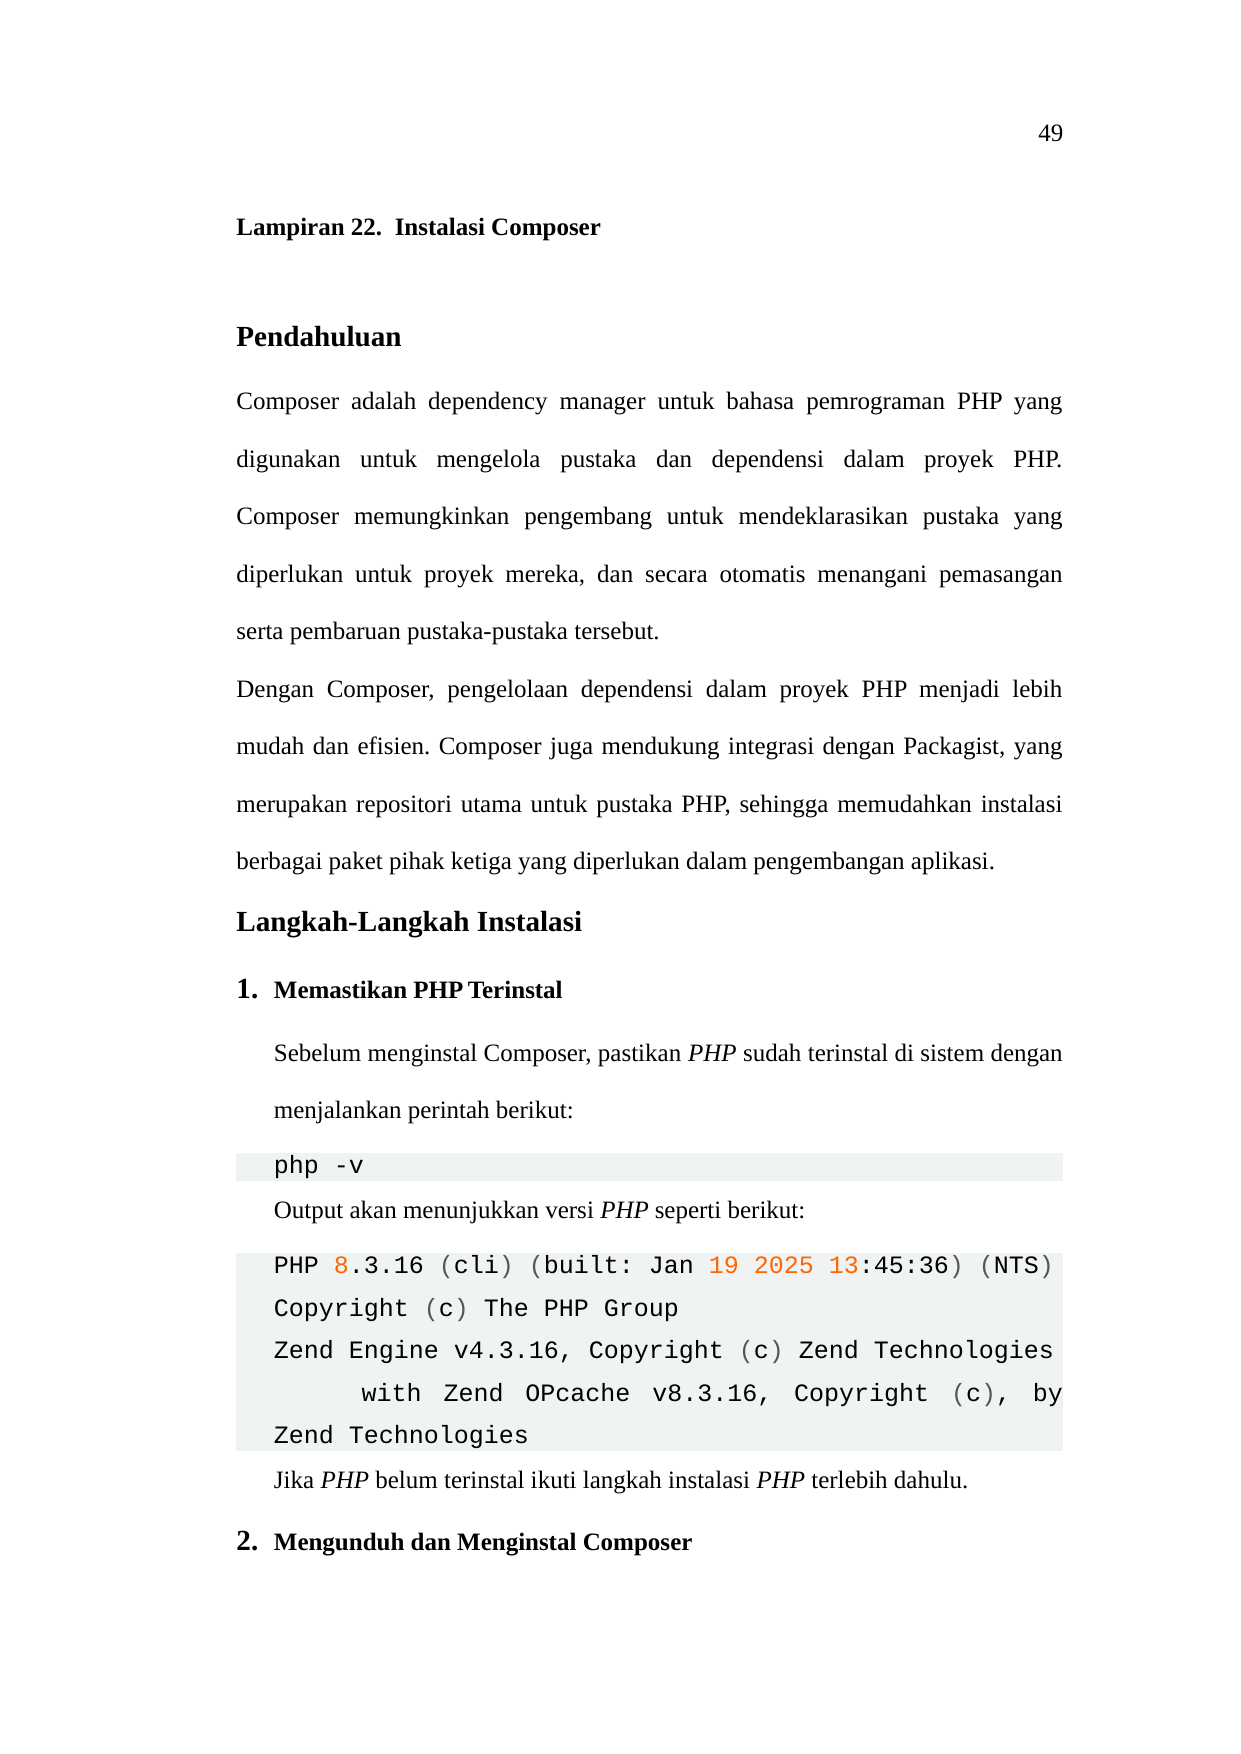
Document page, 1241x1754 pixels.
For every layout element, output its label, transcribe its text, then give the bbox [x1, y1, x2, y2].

list Jika PHP belum terinstal ikuti langkah instalasi PHP terlebih dahulu. [236, 1465, 1063, 1494]
text Composer adalah dependency manager untuk bahasa pemrograman PHP yang digunakan untuk mengelola pustaka dan dependensi dalam proyek PHP. Composer memungkinkan pengembang untuk mendeklarasikan pustaka yang diperlukan untuk proyek mereka, dan secara otomatis menangani pemasangan serta pembaruan pustaka-pustaka tersebut. [236, 386, 1063, 645]
list php -v [236, 1153, 1063, 1181]
text Pendahuluan [236, 319, 1063, 353]
list Memastikan PHP Terinstal [236, 971, 1063, 1004]
list Mengunduh dan Menginstal Composer [236, 1523, 1063, 1556]
list PHP 8.3.16 (cli) (built: Jan 19 2025 13:45:36) (NTS) [236, 1253, 1063, 1281]
list with Zend OPcache v8.3.16, Copyright (c), by Zend Technologies [236, 1380, 1063, 1451]
text Langkah-Langkah Instalasi [236, 904, 1063, 937]
subtitle Instalasi Composer [236, 212, 1063, 241]
text Dengan Composer, pengelolaan dependensi dalam proyek PHP menjadi lebih mudah dan efisien. Composer juga mendukung integrasi dengan Packagist, yang merupakan repositori utama untuk pustaka PHP, sehingga memudahkan instalasi berbagai paket pihak ketiga yang diperlukan dalam pengembangan aplikasi. [236, 674, 1063, 875]
list Zend Engine v4.3.16, Copyright (c) Zend Technologies [236, 1338, 1063, 1366]
list Copyright (c) The PHP Group [236, 1295, 1063, 1324]
list Output akan menunjukkan versi PHP seperti berikut: [236, 1195, 1063, 1224]
list Sebelum menginstal Composer, pastikan PHP sudah terinstal di sistem dengan menjalankan perintah berikut: [236, 1038, 1063, 1124]
